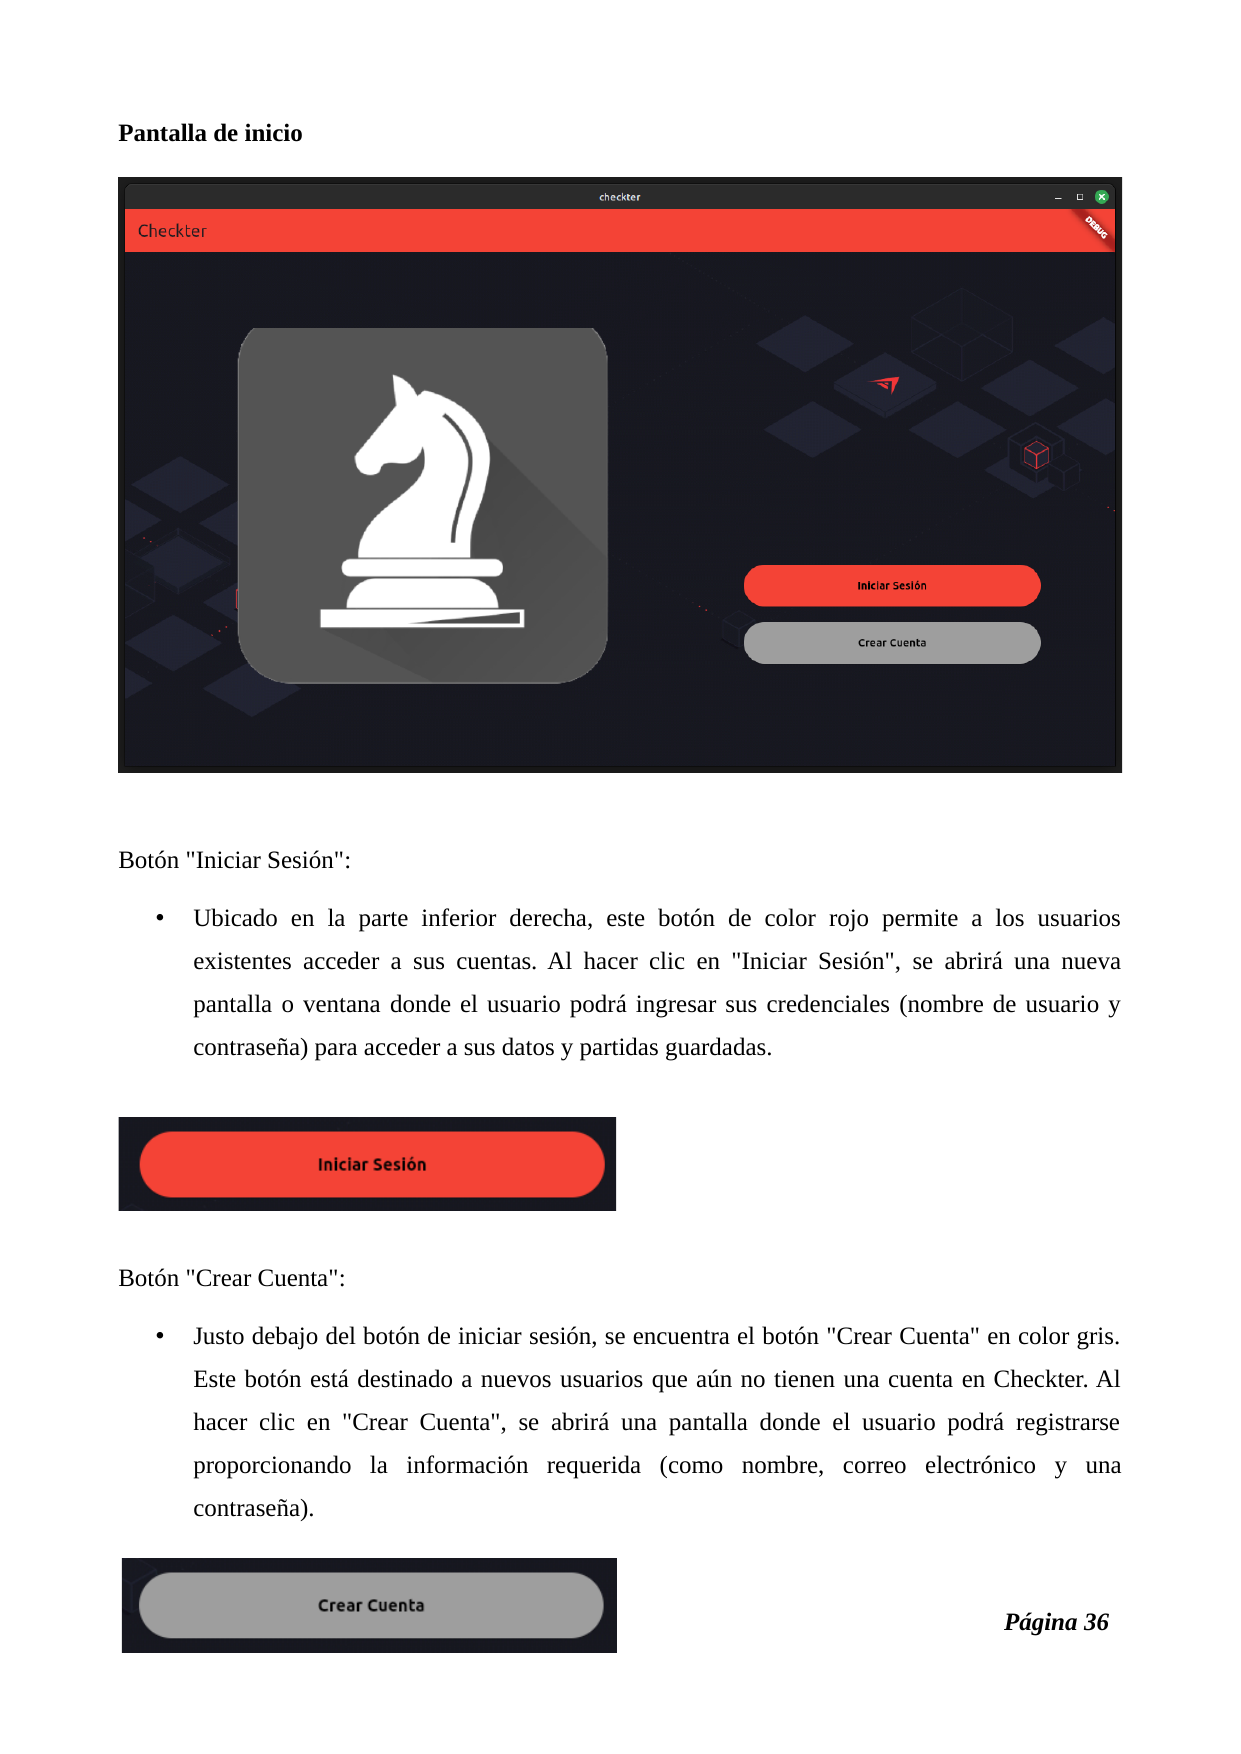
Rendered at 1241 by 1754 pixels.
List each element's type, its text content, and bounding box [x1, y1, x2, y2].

picture [121, 1558, 617, 1653]
text Pantalla de inicio [118, 118, 1122, 147]
text Botón "Iniciar Sesión": [118, 845, 1122, 874]
picture [118, 1117, 617, 1211]
list Ubicado en la parte inferior derecha, este botón de color rojo permite a los usuarios existentes acceder a sus cuentas. Al hacer clic en "Iniciar Sesión", se abrirá una nueva pantalla o ventana donde el usuario podrá ingresar sus credenciales (nombre de usuario y contraseña) para acceder a sus datos y partidas guardadas. [156, 903, 1122, 1061]
text Botón "Crear Cuenta": [118, 1263, 1122, 1292]
list Justo debajo del botón de iniciar sesión, se encuentra el botón "Crear Cuenta" en color gris. Este botón está destinado a nuevos usuarios que aún no tienen una cuenta en Checkter. Al hacer clic en "Crear Cuenta", se abrirá una pantalla donde el usuario podrá registrarse proporcionando la información requerida (como nombre, correo electrónico y una contraseña). [156, 1321, 1122, 1522]
picture [118, 177, 1123, 773]
